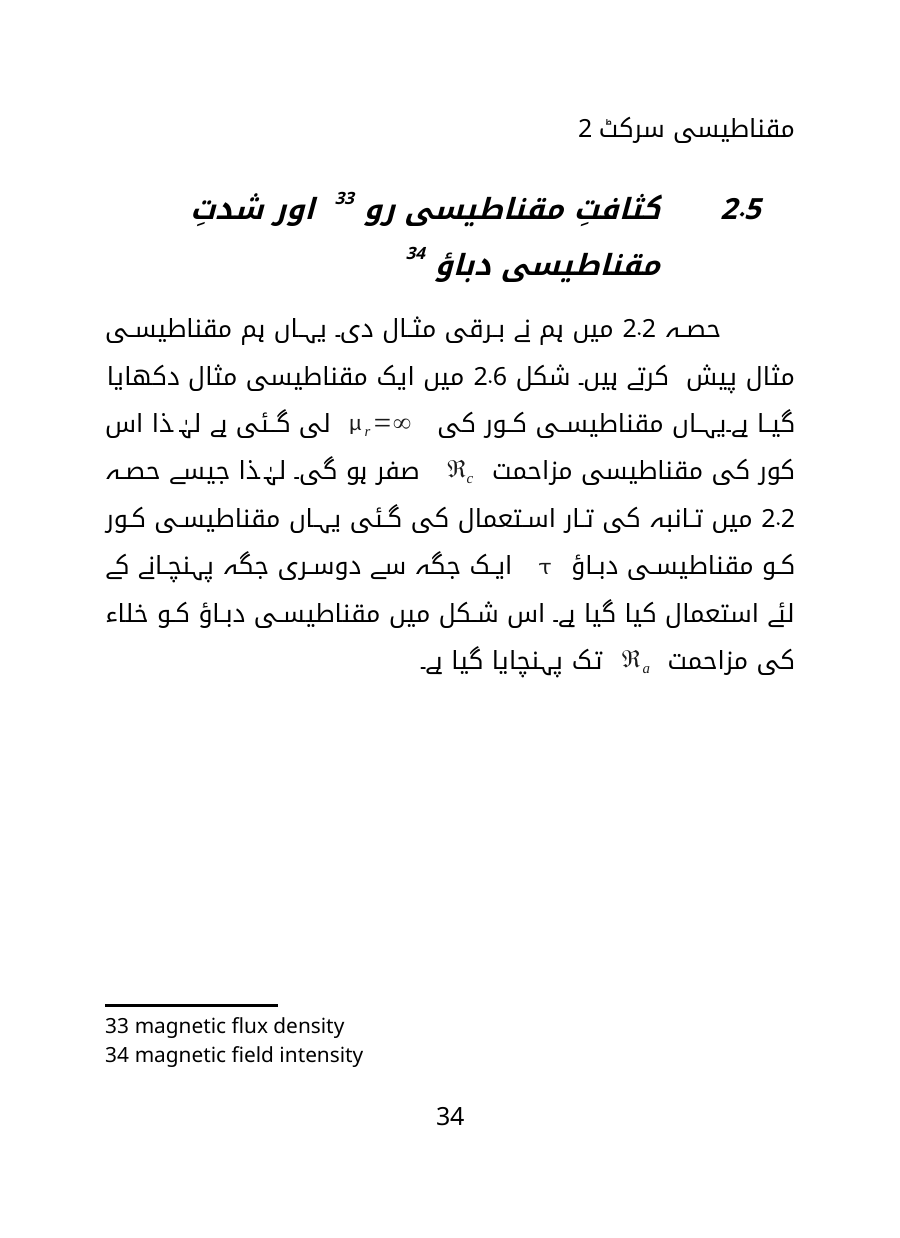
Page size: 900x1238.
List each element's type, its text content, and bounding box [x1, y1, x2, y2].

subtitle کثافتِ مقناطیسی رو اور شدتِ مقناطیسی دباؤ [105, 182, 720, 293]
list magnetic field intensity [105, 1040, 795, 1068]
list magnetic flux density [105, 1012, 795, 1040]
text حصہ 2.2 میں ہم نے برقی مثال دی۔ یہاں ہم مقناطیسی مثال پیش کرتے ہیں۔ شکل 2.6 میں ایک مقناطیسی مثال دکھایا گیا ہے۔یہاں مقناطیسی کور کی لی گئی ہے لہٰذا اس کور کی مقناطیسی مزاحمت صفر ہو گی۔ لہٰذا جیسے حصہ 2.2 میں تانبہ کی تار استعمال کی گئی یہاں مقناطیسی کور کو مقناطیسی دباؤ ایک جگہ سے دوسری جگہ پہنچانے کے لئے استعمال کیا گیا ہے۔ اس شکل میں مقناطیسی دباؤ کو خلاء کی مزاحمتتک پہنچایا گیا ہے۔ [105, 306, 795, 685]
